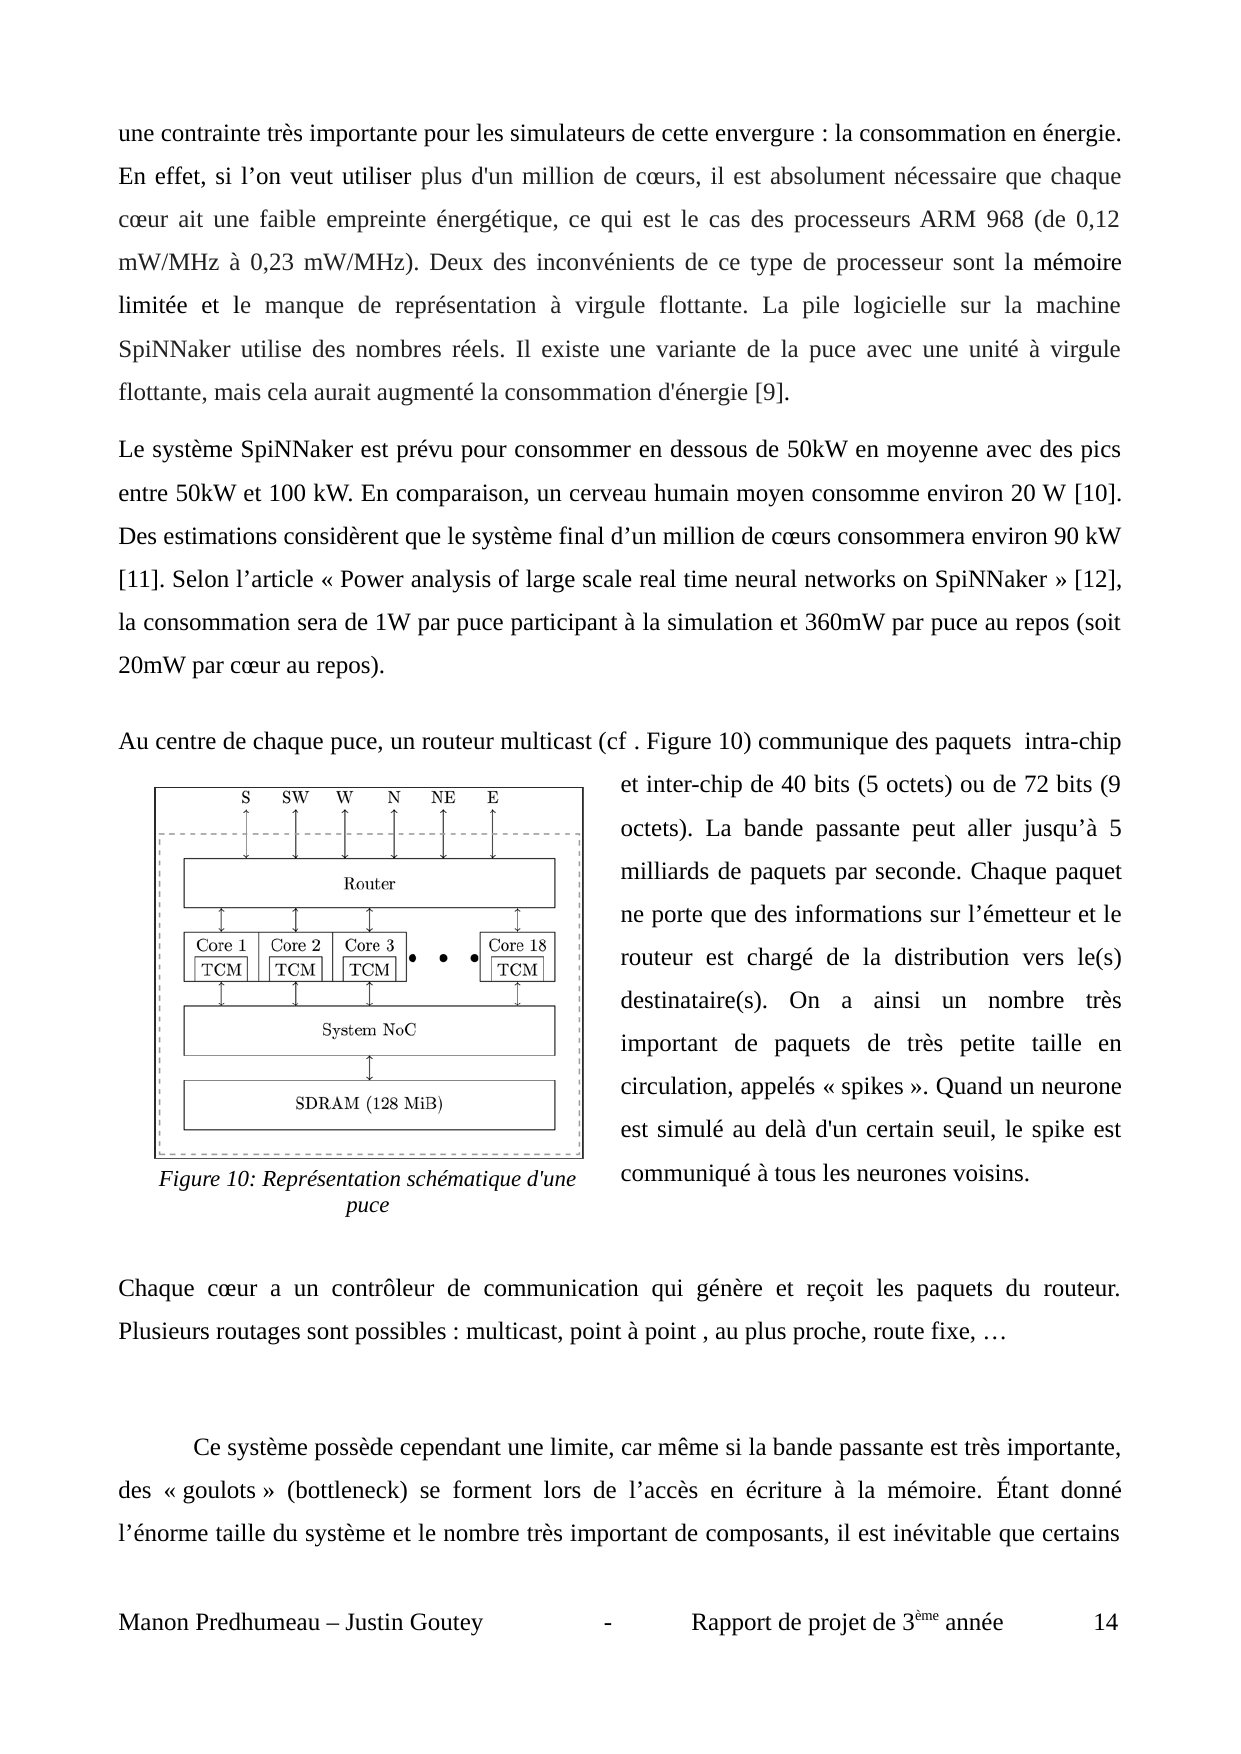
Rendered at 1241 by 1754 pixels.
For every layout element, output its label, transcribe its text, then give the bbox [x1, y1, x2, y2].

text Le système SpiNNaker est prévu pour consommer en dessous de 50kW en moyenne avec des pics entre 50kW et 100 kW. En comparaison, un cerveau humain moyen consomme environ 20 W [10]. Des estimations considèrent que le système final d’un million de cœurs consommera environ 90 kW [11]. Selon l’article « Power analysis of large scale real time neural networks on SpiNNaker » [12], la consommation sera de 1W par puce participant à la simulation et 360mW par puce au repos (soit 20mW par cœur au repos). [118, 434, 1122, 679]
text Ce système possède cependant une limite, car même si la bande passante est très importante, des « goulots » (bottleneck) se forment lors de l’accès en écriture à la mémoire. Étant donné l’énorme taille du système et le nombre très important de composants, il est inévitable que certains [118, 1432, 1122, 1547]
picture [157, 789, 581, 1157]
text une contrainte très importante pour les simulateurs de cette envergure : la consommation en énergie. En effet, si l’on veut utiliser plus d'un million de cœurs, il est absolument nécessaire que chaque cœur ait une faible empreinte énergétique, ce qui est le cas des processeurs ARM 968 (de 0,12 mW/MHz à 0,23 mW/MHz). Deux des inconvénients de ce type de processeur sont la mémoire limitée et le manque de représentation à virgule flottante. La pile logicielle sur la machine SpiNNaker utilise des nombres réels. Il existe une variante de la puce avec une unité à virgule flottante, mais cela aurait augmenté la consommation d'énergie [9]. [118, 118, 1122, 406]
text Au centre de chaque puce, un routeur multicast (cf . Figure 10) communique des paquets intra-chip et inter-chip de 40 bits (5 octets) ou de 72 bits (9 octets). La bande passante peut aller jusqu’à 5 milliards de paquets par seconde. Chaque paquet ne porte que des informations sur l’émetteur et le routeur est chargé de la distribution vers le(s) destinataire(s). On a ainsi un nombre très important de paquets de très petite taille en circulation, appelés « spikes ». Quand un neurone est simulé au delà d'un certain seuil, le spike est communiqué à tous les neurones voisins. [118, 726, 1122, 1186]
text Chaque cœur a un contrôleur de communication qui génère et reçoit les paquets du routeur. Plusieurs routages sont possibles : multicast, point à point , au plus proche, route fixe, … [118, 1273, 1122, 1345]
text Figure 10: Représentation schématique d'une puce [134, 787, 603, 1218]
